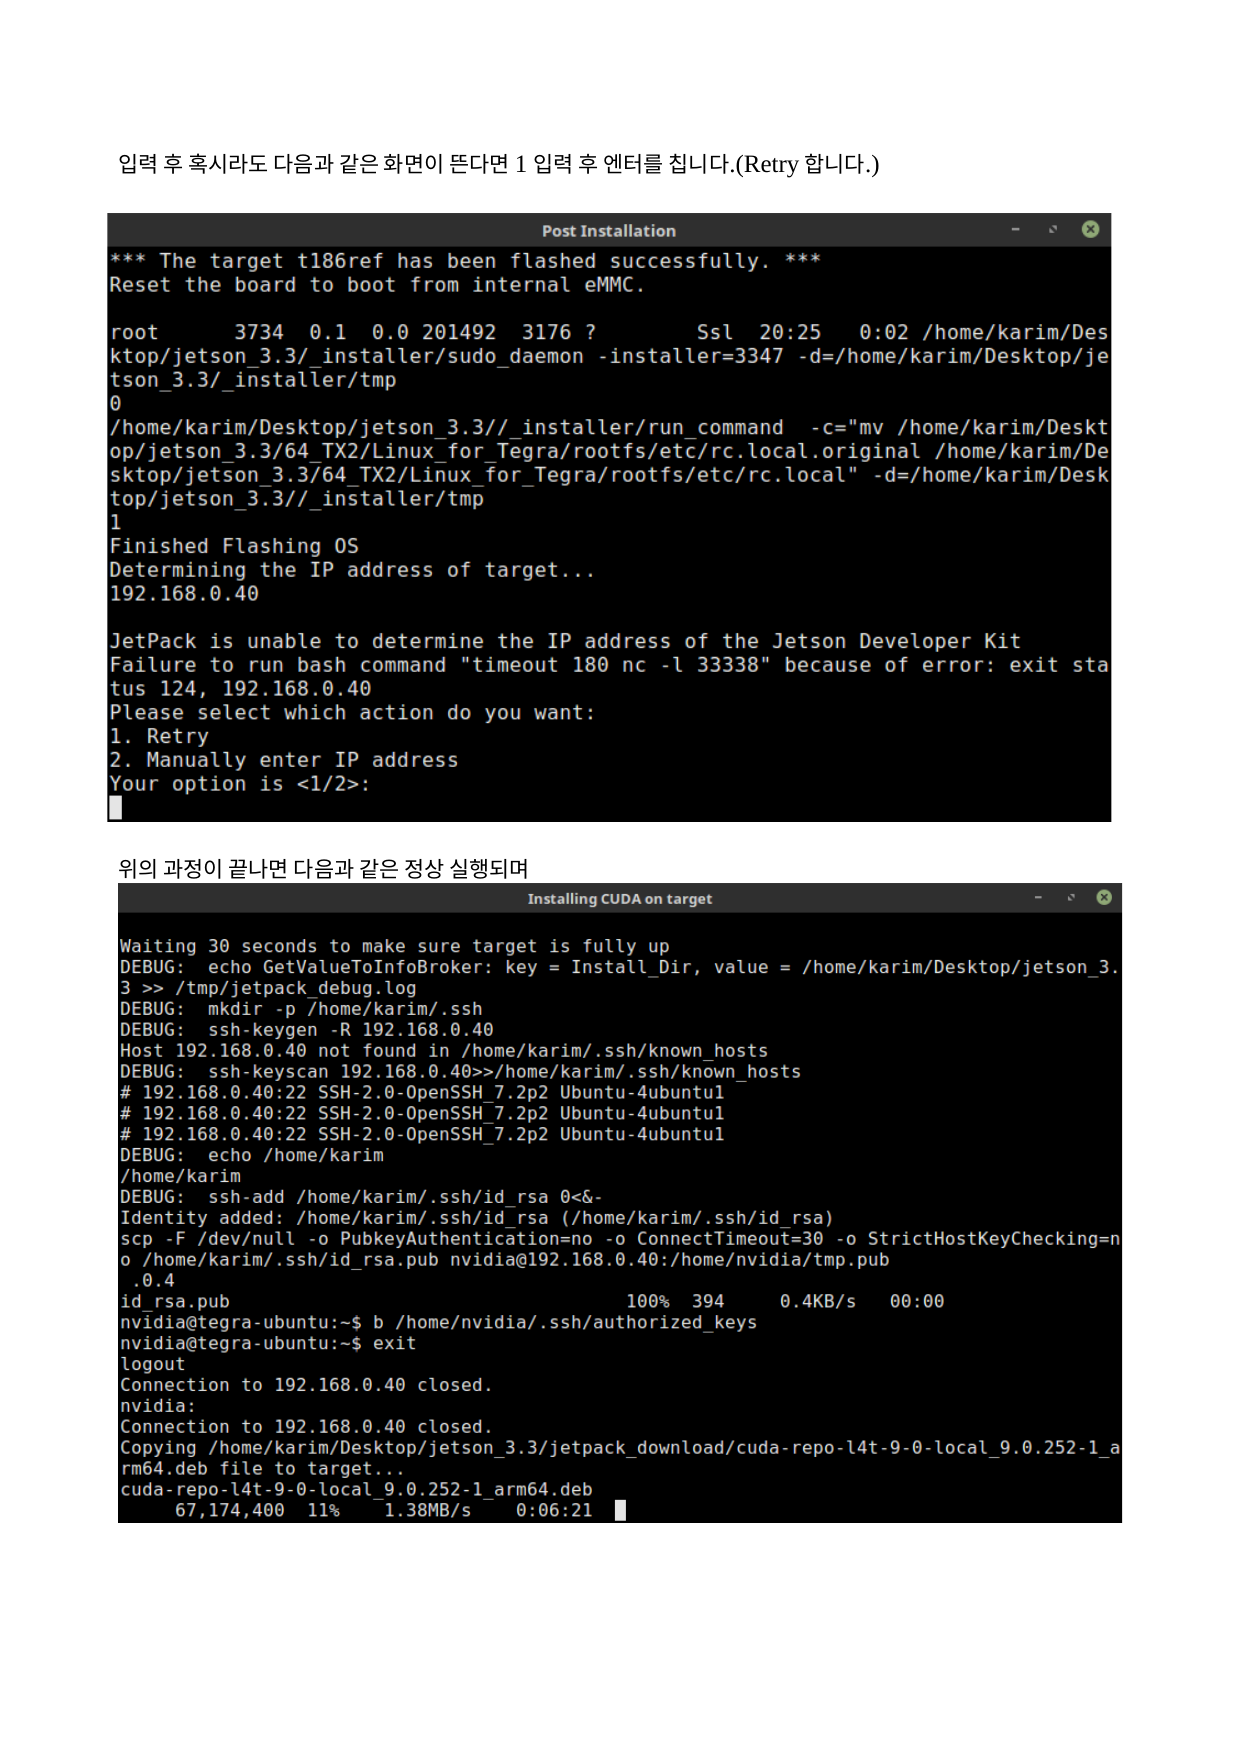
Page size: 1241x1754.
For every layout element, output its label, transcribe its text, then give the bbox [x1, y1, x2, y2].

text 입력 후 혹시라도 다음과 같은 화면이 뜬다면 1 입력 후 엔터를 칩니다.(Retry합니다.) [118, 147, 1122, 178]
text 위의 과정이 끝나면 다음과 같은 정상 실행되며 [118, 852, 1122, 883]
picture [107, 213, 1112, 822]
picture [118, 883, 1123, 1523]
